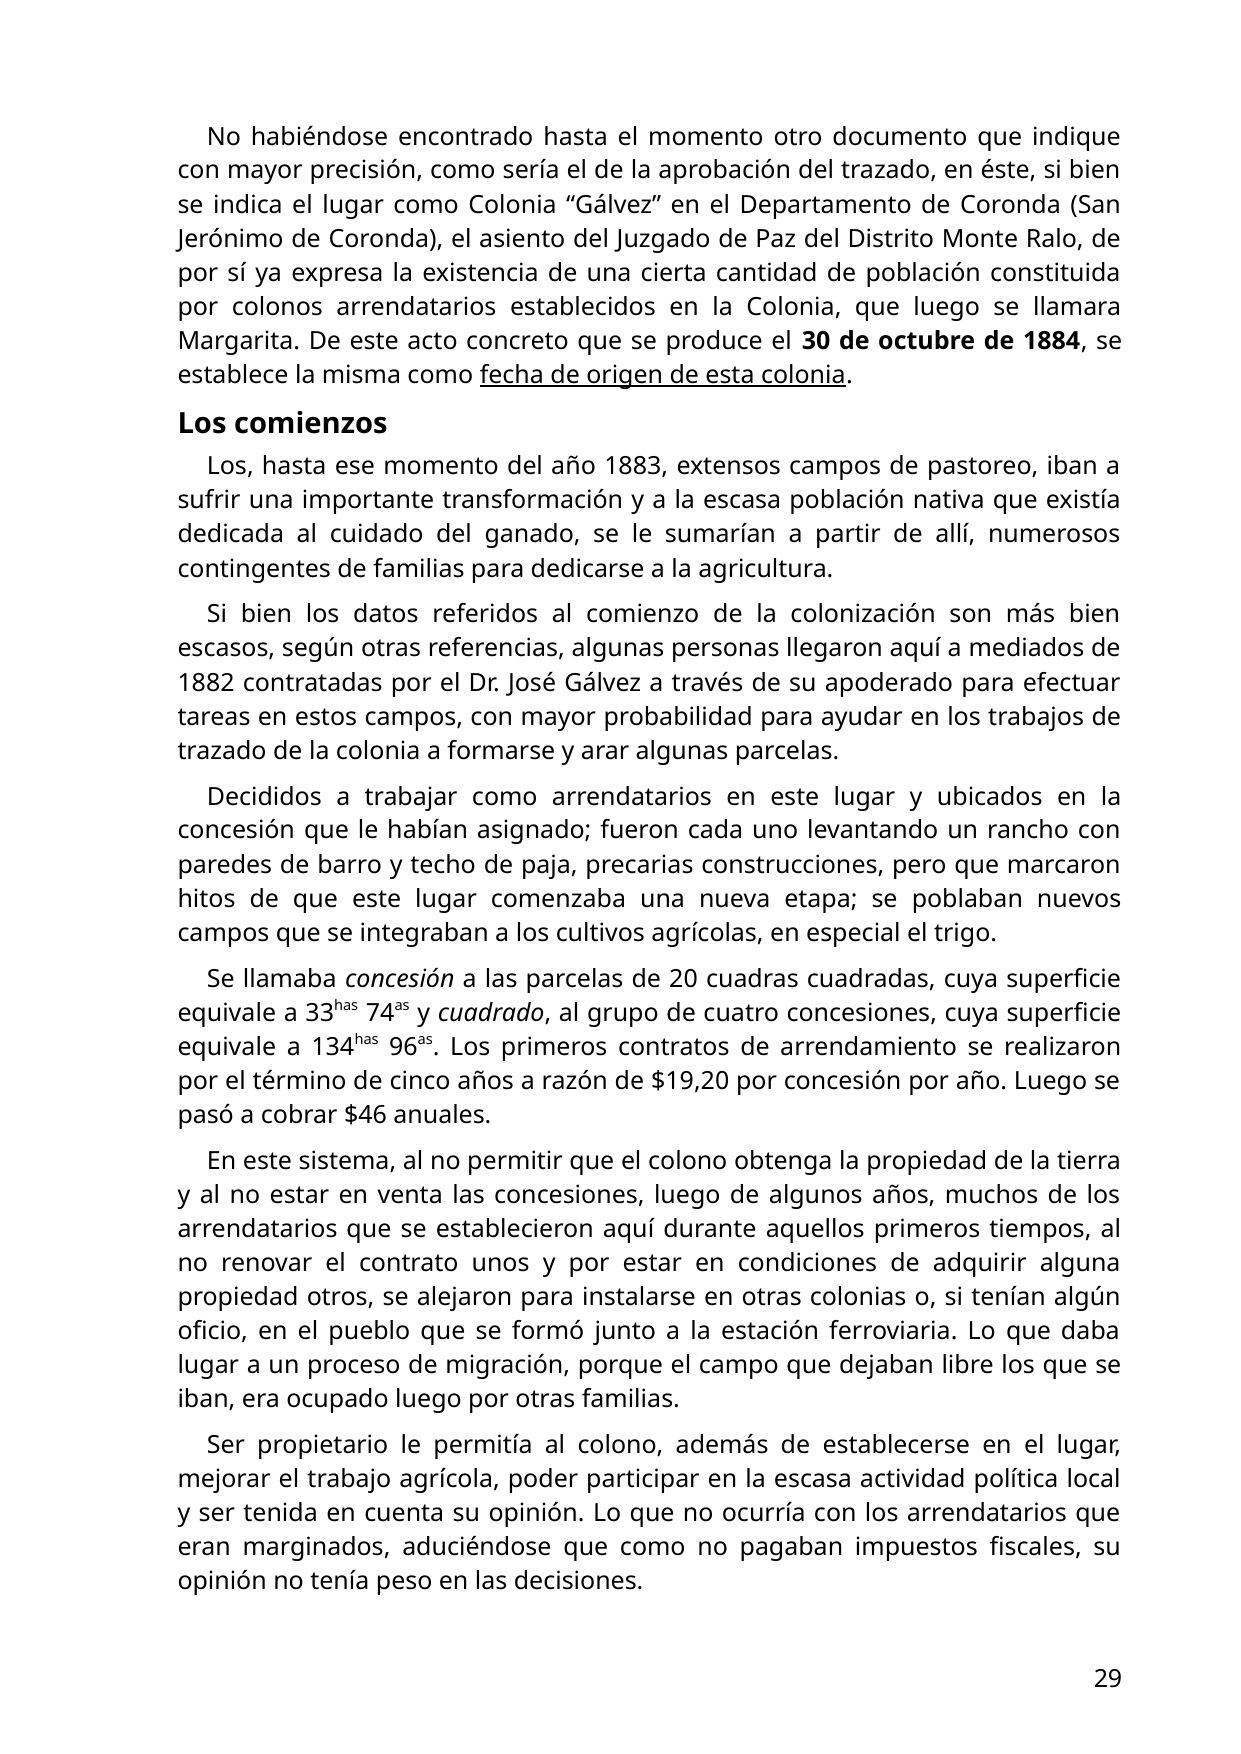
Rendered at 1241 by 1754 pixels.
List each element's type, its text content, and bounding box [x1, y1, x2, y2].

text No habiéndose encontrado hasta el momento otro documento que indique con mayor precisión, como sería el de la aprobación del trazado, en éste, si bien se indica el lugar como Colonia “Gálvez” en el Departamento de Coronda (San Jerónimo de Coronda), el asiento del Juzgado de Paz del Distrito Monte Ralo, de por sí ya expresa la existencia de una cierta cantidad de población constituida por colonos arrendatarios establecidos en la Colonia, que luego se llamara Margarita. De este acto concreto que se produce el 30 de octubre de 1884, se establece la misma como fecha de origen de esta colonia. [177, 118, 1122, 391]
text Se llamaba concesión a las parcelas de 20 cuadras cuadradas, cuya superficie equivale a 33has 74as y cuadrado, al grupo de cuatro concesiones, cuya superficie equivale a 134has 96as. Los primeros contratos de arrendamiento se realizaron por el término de cinco años a razón de $19,20 por concesión por año. Luego se pasó a cobrar $46 anuales. [177, 960, 1122, 1131]
text Los, hasta ese momento del año 1883, extensos campos de pastoreo, iban a sufrir una importante transformación y a la escasa población nativa que existía dedicada al cuidado del ganado, se le sumarían a partir de allí, numerosos contingentes de familias para dedicarse a la agricultura. [177, 448, 1122, 584]
subtitle Los comienzos [177, 402, 1122, 442]
text Si bien los datos referidos al comienzo de la colonización son más bien escasos, según otras referencias, algunas personas llegaron aquí a mediados de 1882 contratadas por el Dr. José Gálvez a través de su apoderado para efectuar tareas en estos campos, con mayor probabilidad para ayudar en los trabajos de trazado de la colonia a formarse y arar algunas parcelas. [177, 596, 1122, 766]
text Ser propietario le permitía al colono, además de establecerse en el lugar, mejorar el trabajo agrícola, poder participar en la escasa actividad política local y ser tenida en cuenta su opinión. Lo que no ocurría con los arrendatarios que eran marginados, aduciéndose que como no pagaban impuestos fiscales, su opinión no tenía peso en las decisiones. [177, 1427, 1122, 1597]
text En este sistema, al no permitir que el colono obtenga la propiedad de la tierra y al no estar en venta las concesiones, luego de algunos años, muchos de los arrendatarios que se establecieron aquí durante aquellos primeros tiempos, al no renovar el contrato unos y por estar en condiciones de adquirir alguna propiedad otros, se alejaron para instalarse en otras colonias o, si tenían algún oficio, en el pueblo que se formó junto a la estación ferroviaria. Lo que daba lugar a un proceso de migración, porque el campo que dejaban libre los que se iban, era ocupado luego por otras familias. [177, 1142, 1122, 1415]
text Decididos a trabajar como arrendatarios en este lugar y ubicados en la concesión que le habían asignado; fueron cada uno levantando un rancho con paredes de barro y techo de paja, precarias construcciones, pero que marcaron hitos de que este lugar comenzaba una nueva etapa; se poblaban nuevos campos que se integraban a los cultivos agrícolas, en especial el trigo. [177, 778, 1122, 948]
